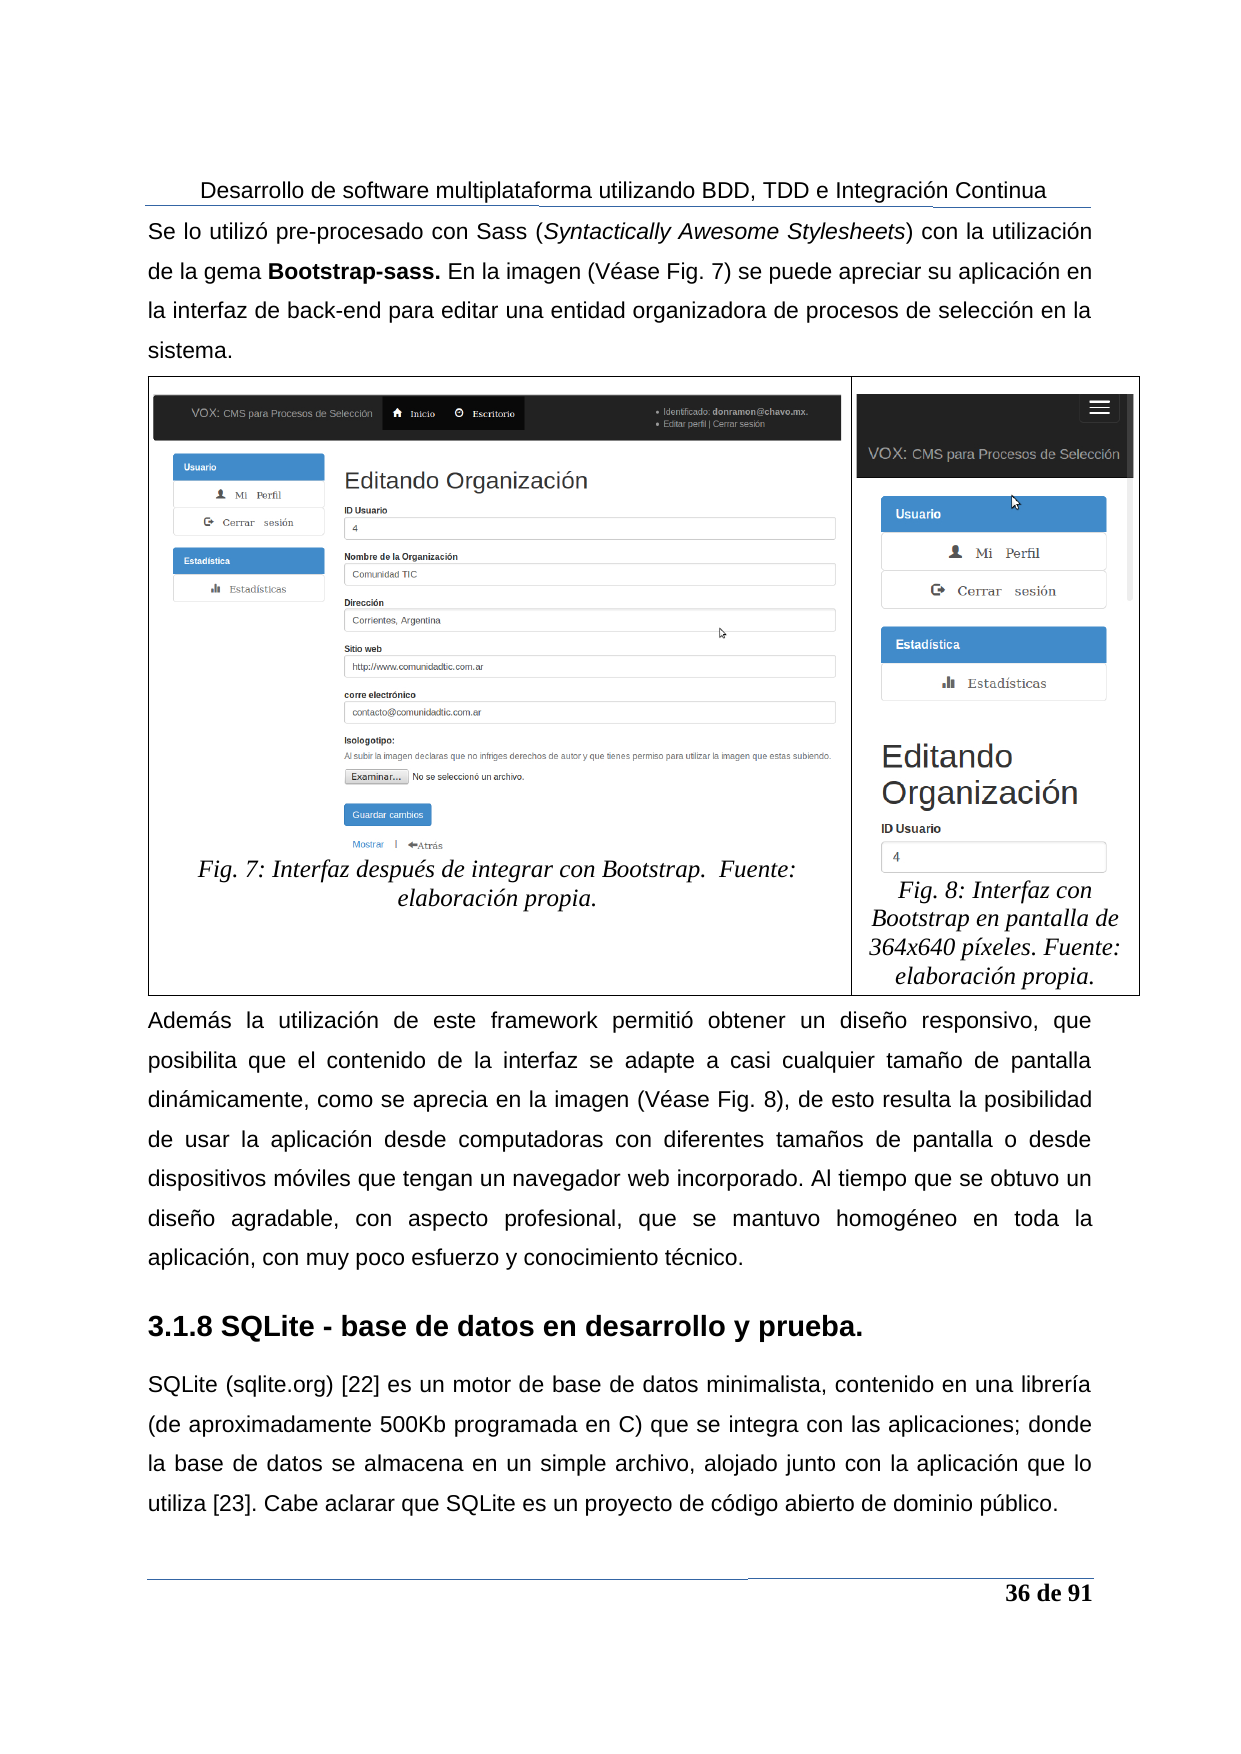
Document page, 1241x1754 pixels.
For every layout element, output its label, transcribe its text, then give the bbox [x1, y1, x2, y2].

text Además la utilización de este framework permitió obtener un diseño responsivo, que posibilita que el contenido de la interfaz se adapte a casi cualquier tamaño de pantalla dinámicamente, como se aprecia en la imagen (Véase Fig. 8), de esto resulta la posibilidad de usar la aplicación desde computadoras con diferentes tamaños de pantalla o desde dispositivos móviles que tengan un navegador web incorporado. Al tiempo que se obtuvo un diseño agradable, con aspecto profesional, que se mantuvo homogéneo en toda la aplicación, con muy poco esfuerzo y conocimiento técnico. [148, 1007, 1093, 1271]
table_header [842, 395, 851, 854]
table_header [149, 395, 153, 854]
table_header [149, 377, 851, 394]
table_header [852, 395, 1139, 995]
subtitle 3.1.8 SQLite - base de datos en desarrollo y prueba. [148, 1309, 1093, 1342]
text SQLite (sqlite.org) [22] es un motor de base de datos minimalista, contenido en una librería (de aproximadamente 500Kb programada en C) que se integra con las aplicaciones; donde la base de datos se almacena en un simple archivo, alojado junto con la aplicación que lo utiliza [23]. Cabe aclarar que SQLite es un proyecto de código abierto de dominio público. [148, 1371, 1093, 1516]
picture [856, 394, 1134, 875]
picture [153, 394, 842, 855]
table_header [149, 855, 851, 995]
text Se lo utilizó pre-procesado con Sass (Syntactically Awesome Stylesheets) con la utilización de la gema Bootstrap-sass. En la imagen (Véase Fig. 7) se puede apreciar su aplicación en la interfaz de back-end para editar una entidad organizadora de procesos de selección en la sistema. [148, 218, 1093, 363]
table_header [852, 377, 1139, 394]
